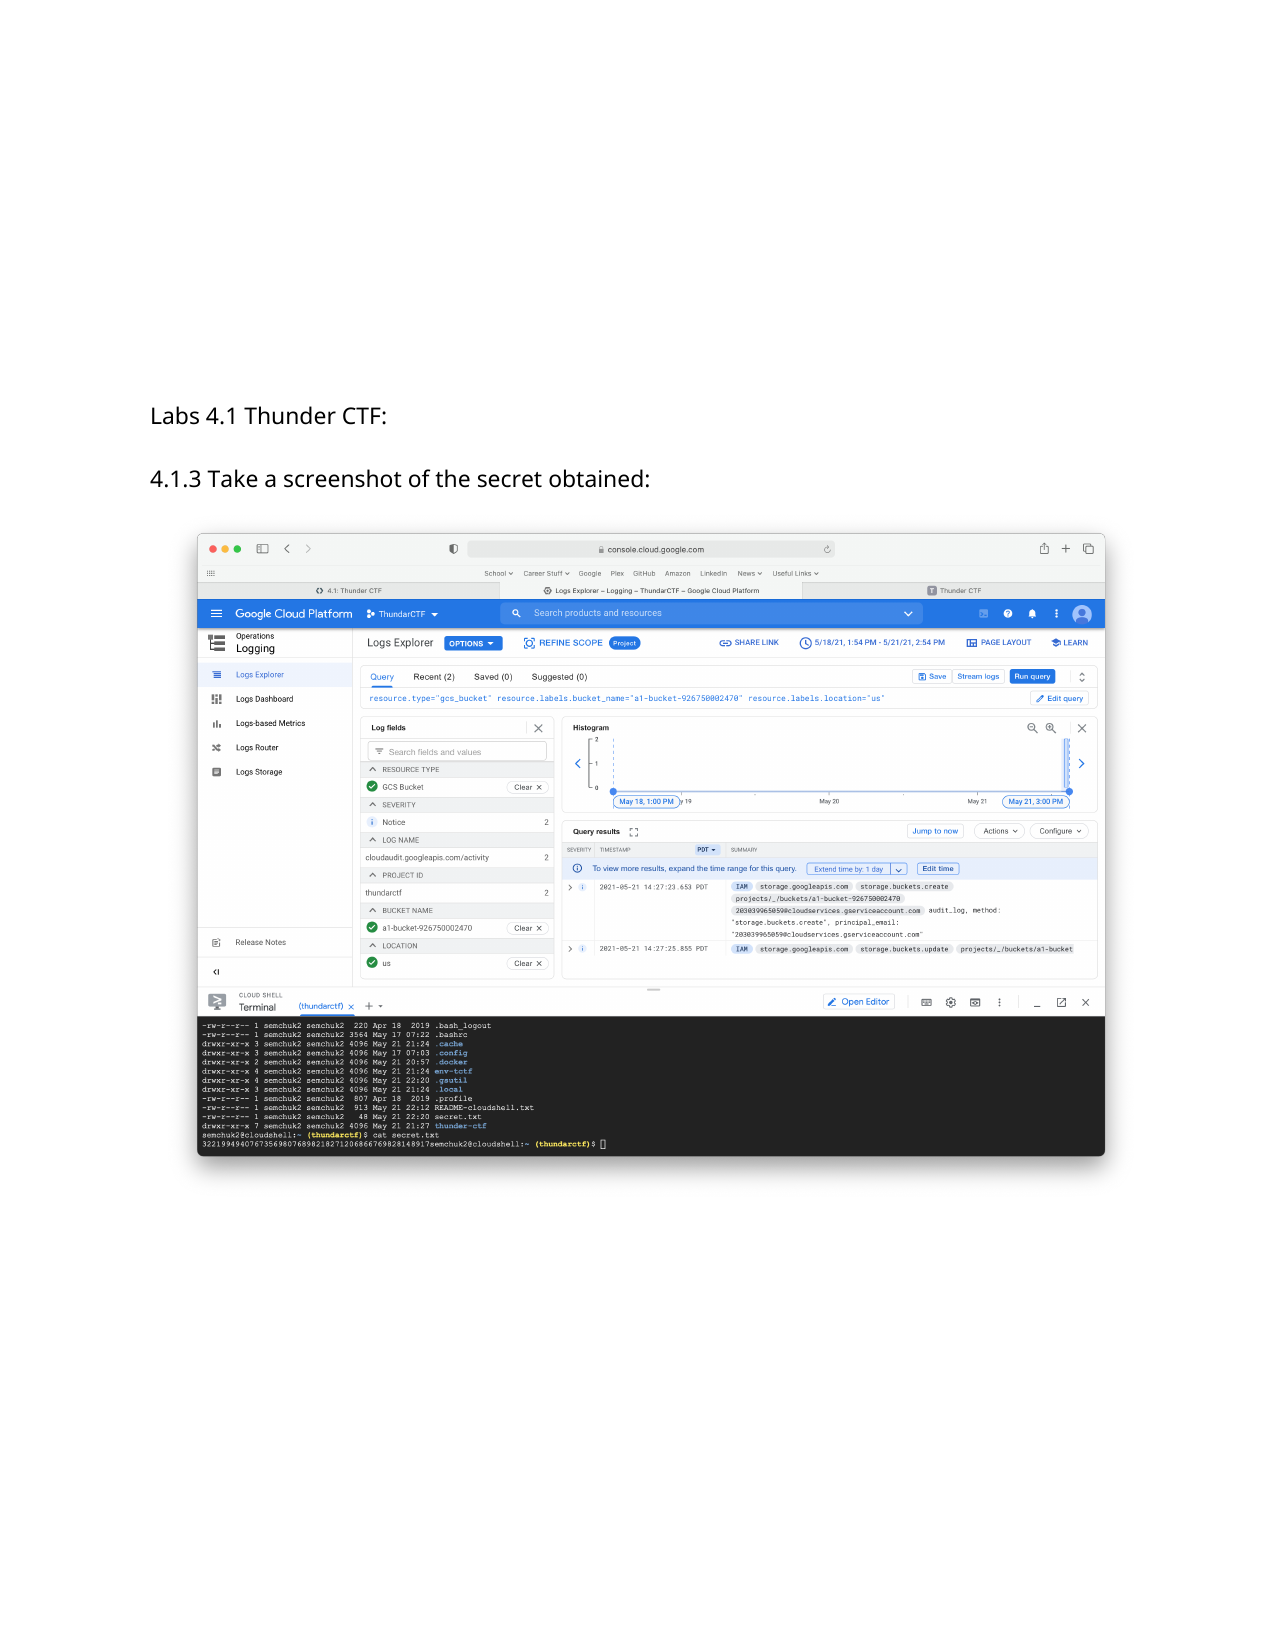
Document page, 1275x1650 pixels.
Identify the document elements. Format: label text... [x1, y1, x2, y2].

picture [163, 510, 1138, 1201]
text 4.1.3 Take a screenshot of the secret obtained: [150, 462, 1125, 494]
text Labs 4.1 Thunder CTF: [150, 400, 1125, 431]
